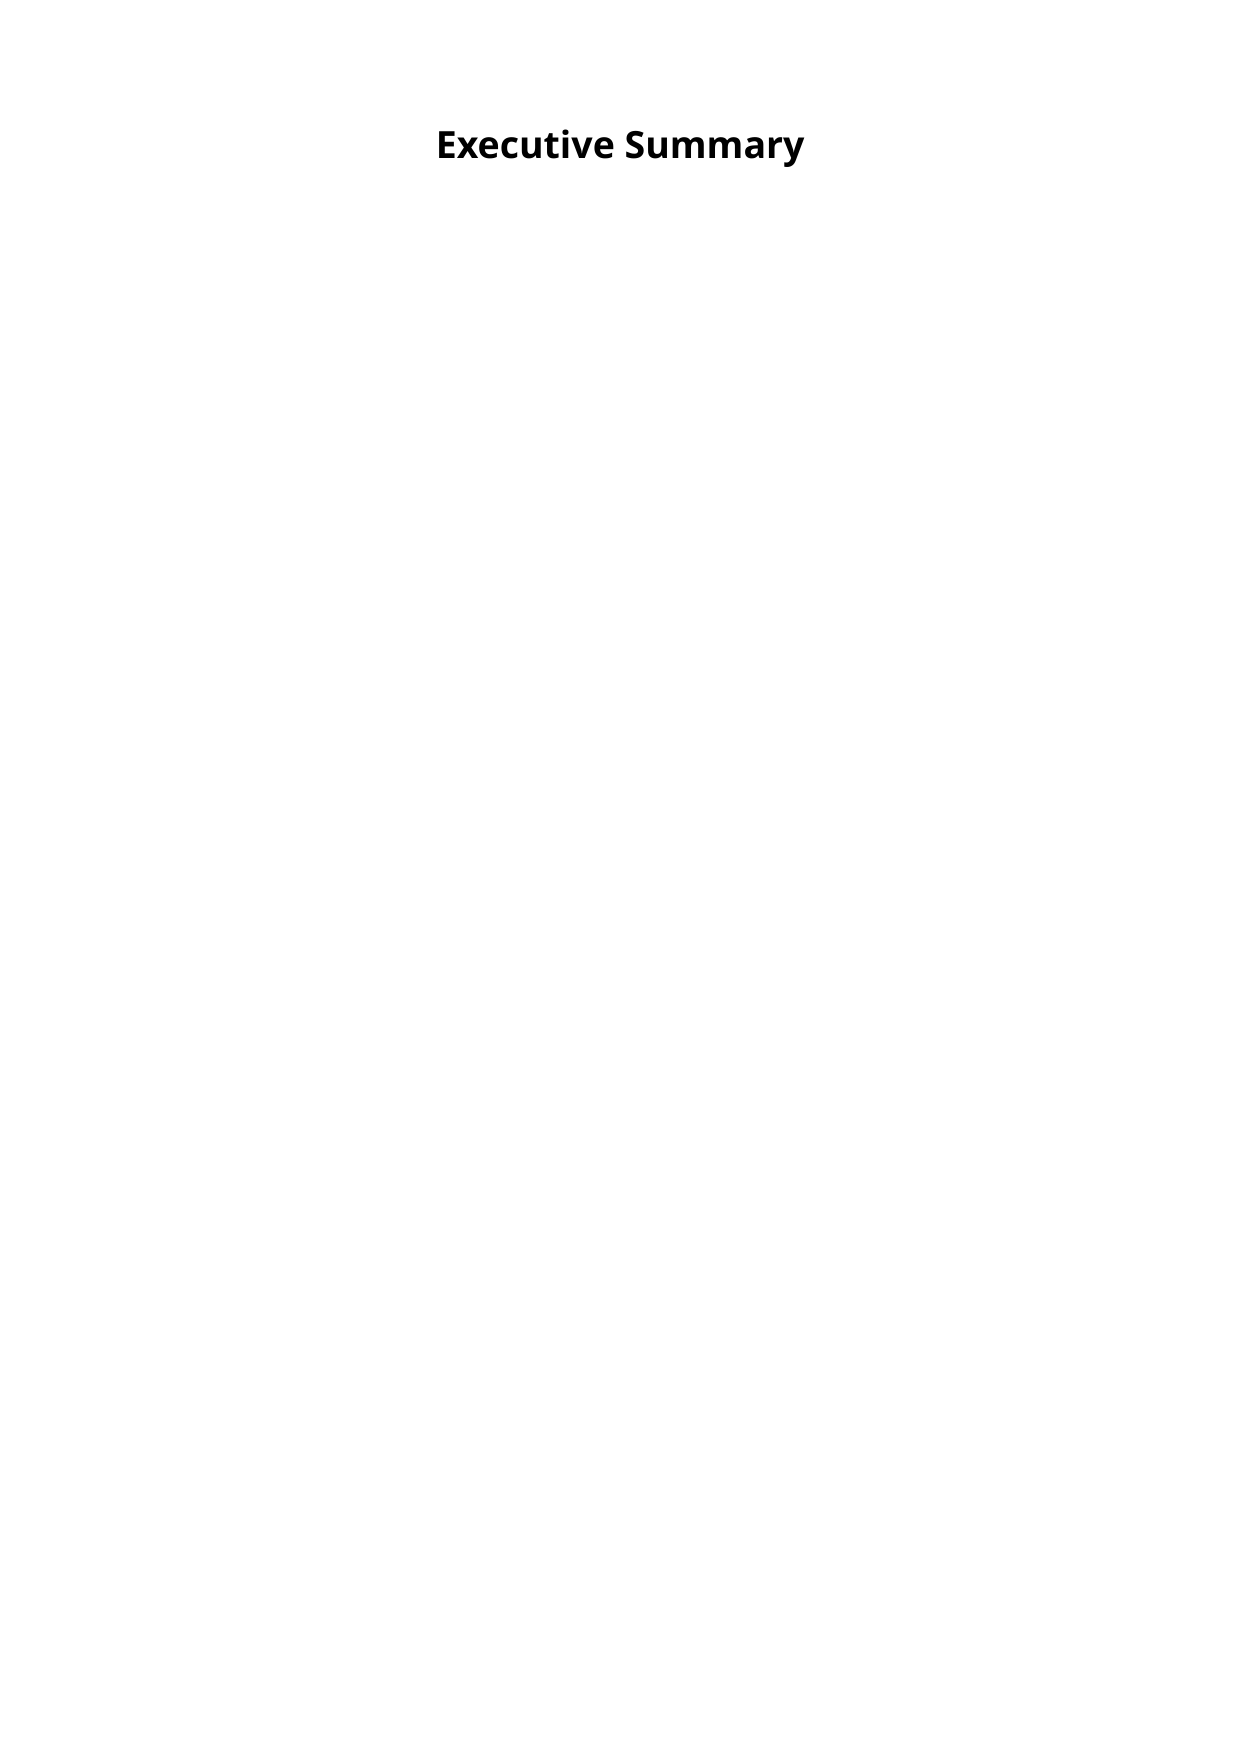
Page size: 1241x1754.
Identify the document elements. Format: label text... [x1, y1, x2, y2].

subtitle Executive Summary [118, 118, 1122, 169]
